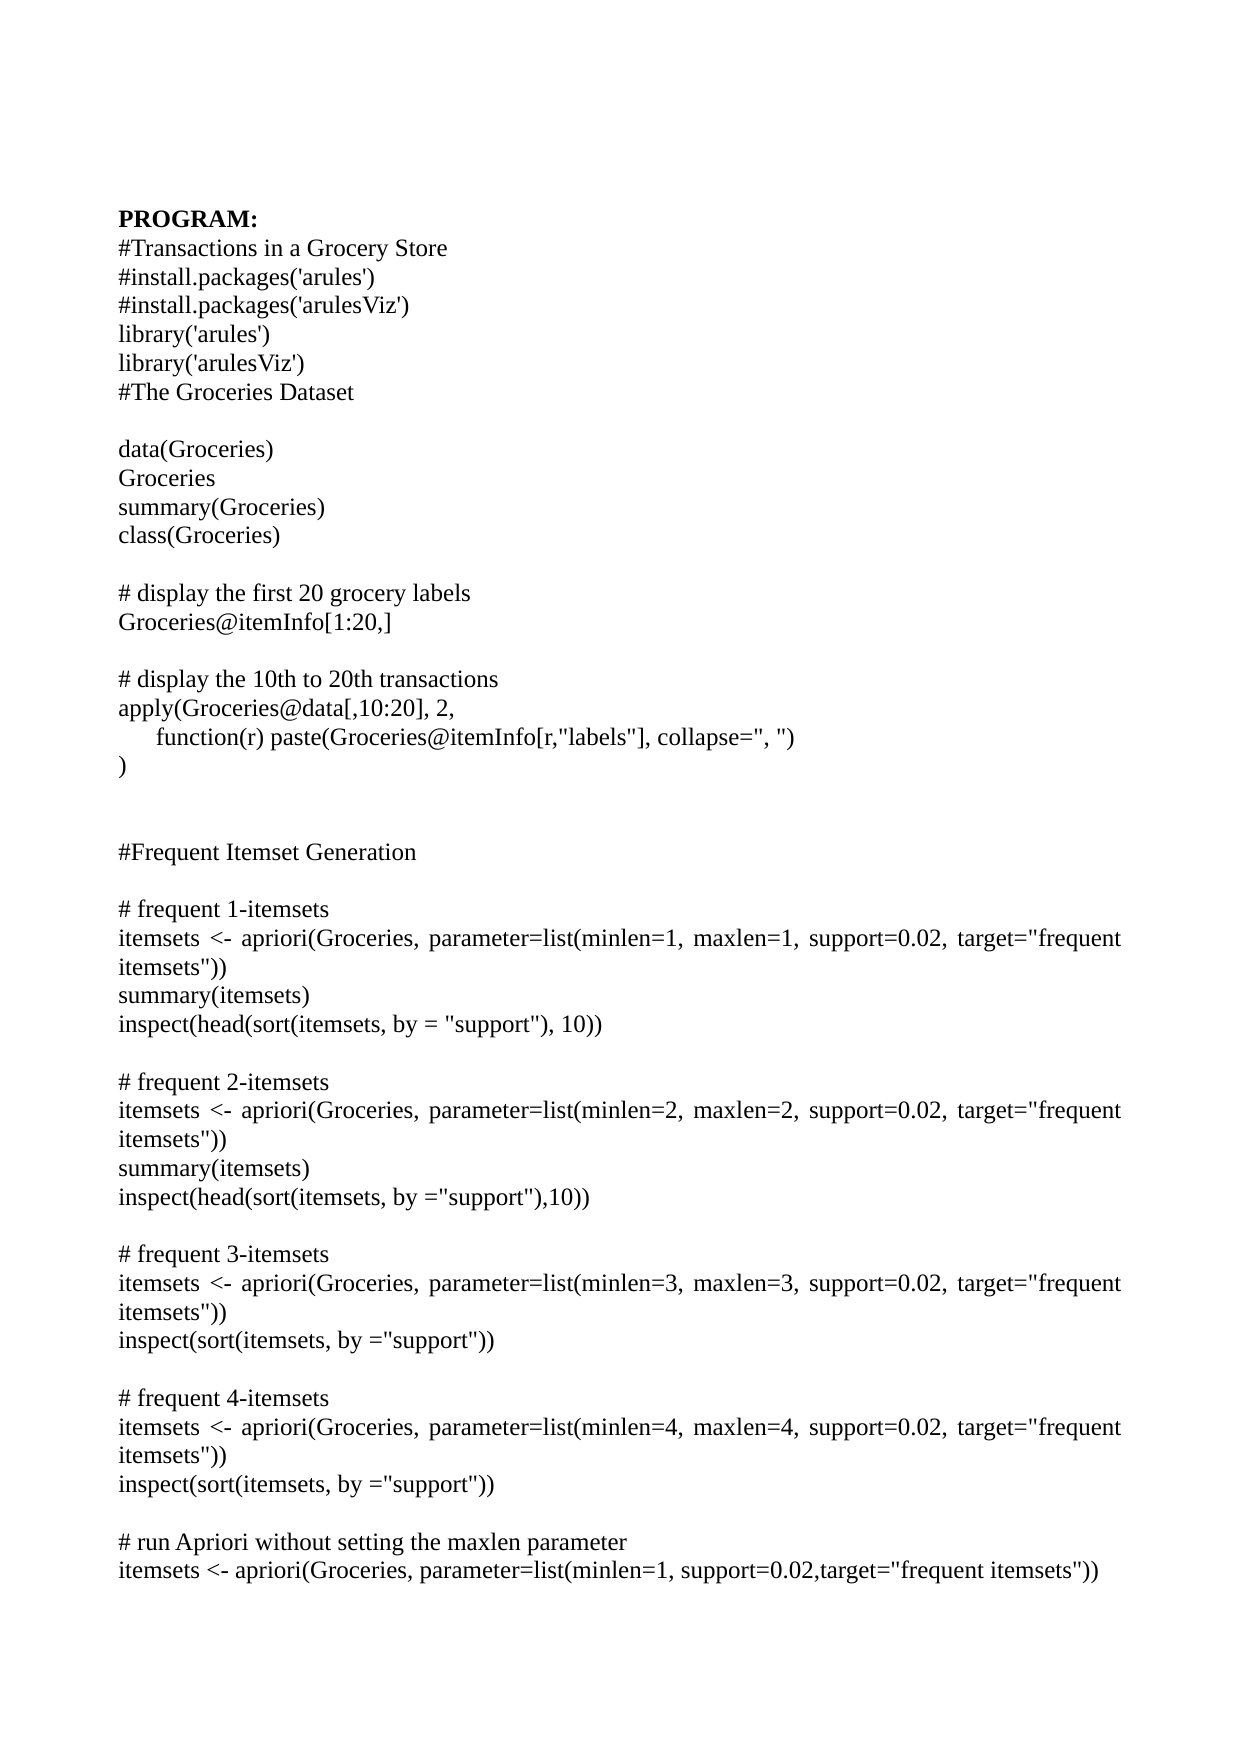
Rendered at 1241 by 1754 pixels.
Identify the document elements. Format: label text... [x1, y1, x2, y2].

text data(Groceries) [118, 434, 1122, 463]
text Groceries@itemInfo[1:20,] [118, 607, 1122, 636]
text itemsets <- apriori(Groceries, parameter=list(minlen=1, support=0.02,target="frequent itemsets")) [118, 1556, 1122, 1584]
text function(r) paste(Groceries@itemInfo[r,"labels"], collapse=", ") [118, 722, 1122, 751]
text library('arulesViz') [118, 348, 1122, 377]
text PROGRAM: [118, 204, 1122, 233]
text itemsets <- apriori(Groceries, parameter=list(minlen=3, maxlen=3, support=0.02, target="frequent itemsets")) [118, 1268, 1122, 1326]
text apply(Groceries@data[,10:20], 2, [118, 693, 1122, 722]
text summary(itemsets) [118, 981, 1122, 1009]
text inspect(sort(itemsets, by ="support")) [118, 1326, 1122, 1354]
text Groceries [118, 463, 1122, 492]
text library('arules') [118, 319, 1122, 348]
text # frequent 3-itemsets [118, 1239, 1122, 1268]
text summary(itemsets) [118, 1153, 1122, 1182]
text #The Groceries Dataset [118, 377, 1122, 406]
text ) [118, 751, 1122, 779]
text # frequent 2-itemsets [118, 1067, 1122, 1096]
text # run Apriori without setting the maxlen parameter [118, 1527, 1122, 1556]
text # display the 10th to 20th transactions [118, 664, 1122, 693]
text itemsets <- apriori(Groceries, parameter=list(minlen=4, maxlen=4, support=0.02, target="frequent itemsets")) [118, 1412, 1122, 1469]
text #Transactions in a Grocery Store [118, 233, 1122, 262]
text itemsets <- apriori(Groceries, parameter=list(minlen=2, maxlen=2, support=0.02, target="frequent itemsets")) [118, 1096, 1122, 1153]
text inspect(head(sort(itemsets, by = "support"), 10)) [118, 1009, 1122, 1038]
text summary(Groceries) [118, 492, 1122, 521]
text #Frequent Itemset Generation [118, 837, 1122, 866]
text inspect(head(sort(itemsets, by ="support"),10)) [118, 1182, 1122, 1211]
text #install.packages('arulesViz') [118, 291, 1122, 319]
text class(Groceries) [118, 521, 1122, 549]
text # display the first 20 grocery labels [118, 578, 1122, 607]
text # frequent 1-itemsets [118, 894, 1122, 923]
text # frequent 4-itemsets [118, 1383, 1122, 1412]
text #install.packages('arules') [118, 262, 1122, 291]
text itemsets <- apriori(Groceries, parameter=list(minlen=1, maxlen=1, support=0.02, target="frequent itemsets")) [118, 923, 1122, 981]
text inspect(sort(itemsets, by ="support")) [118, 1469, 1122, 1498]
